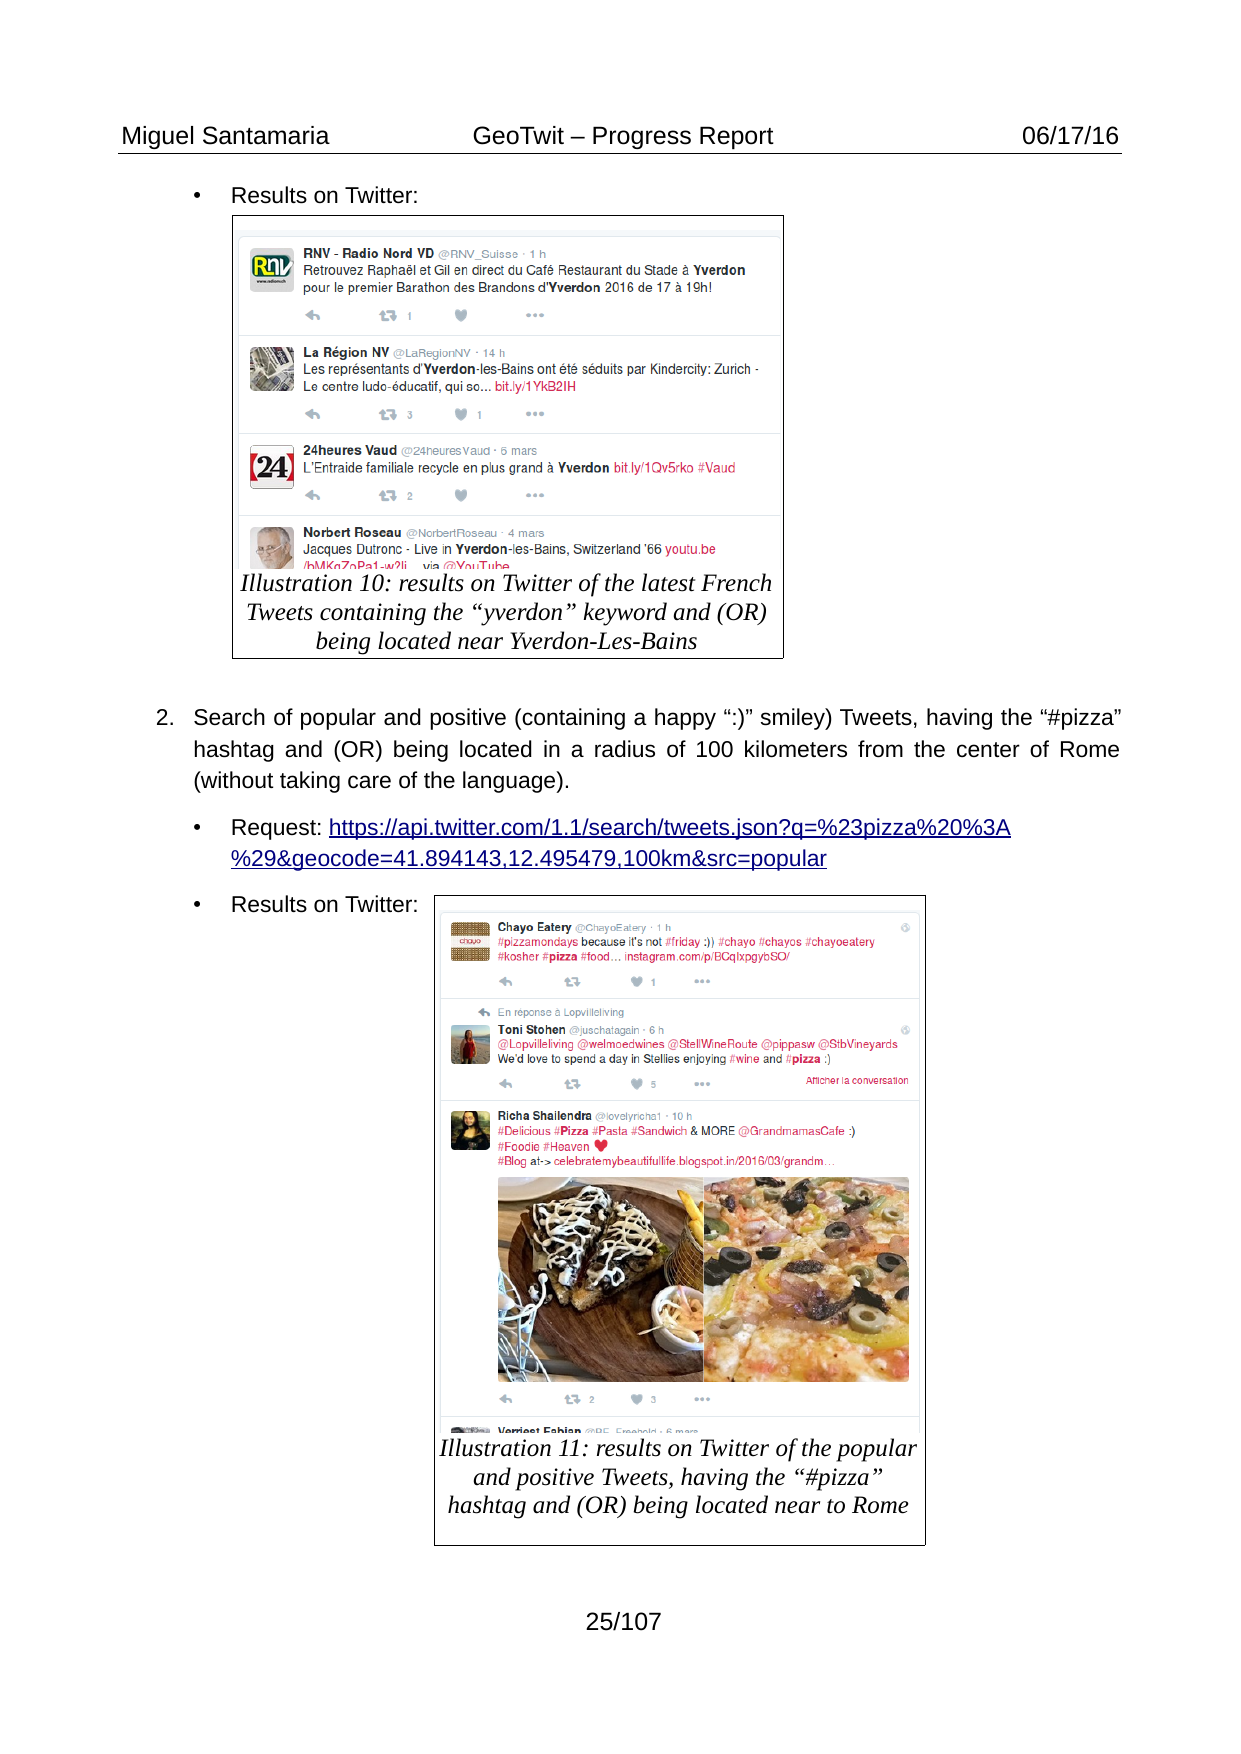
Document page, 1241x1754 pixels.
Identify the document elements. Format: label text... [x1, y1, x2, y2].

list Results on Twitter: [193, 891, 1122, 918]
picture [438, 910, 920, 1433]
list Illustration 11: results on Twitter of the popular and positive Tweets, having the “#pizza” hashtag and (OR) being located near to Rome [437, 910, 922, 1519]
list Search of popular and positive (containing a happy “:)” smiley) Tweets, having the “#pizza” hashtag and (OR) being located in a radius of 100 kilometers from the center of Rome (without taking care of the language). [156, 704, 1122, 793]
list Results on Twitter: [193, 182, 1122, 684]
list [435, 896, 925, 1545]
picture [234, 230, 781, 569]
list Illustration 10: results on Twitter of the latest French Tweets containing the “yverdon” keyword and (OR) being located near Yverdon-Les-Bains [235, 569, 780, 654]
list Request: https://api.twitter.com/1.1/search/tweets.json?q=%23pizza%20%3A%29&geocode=41.894143,12.495479,100km&src=popular [193, 813, 1122, 871]
